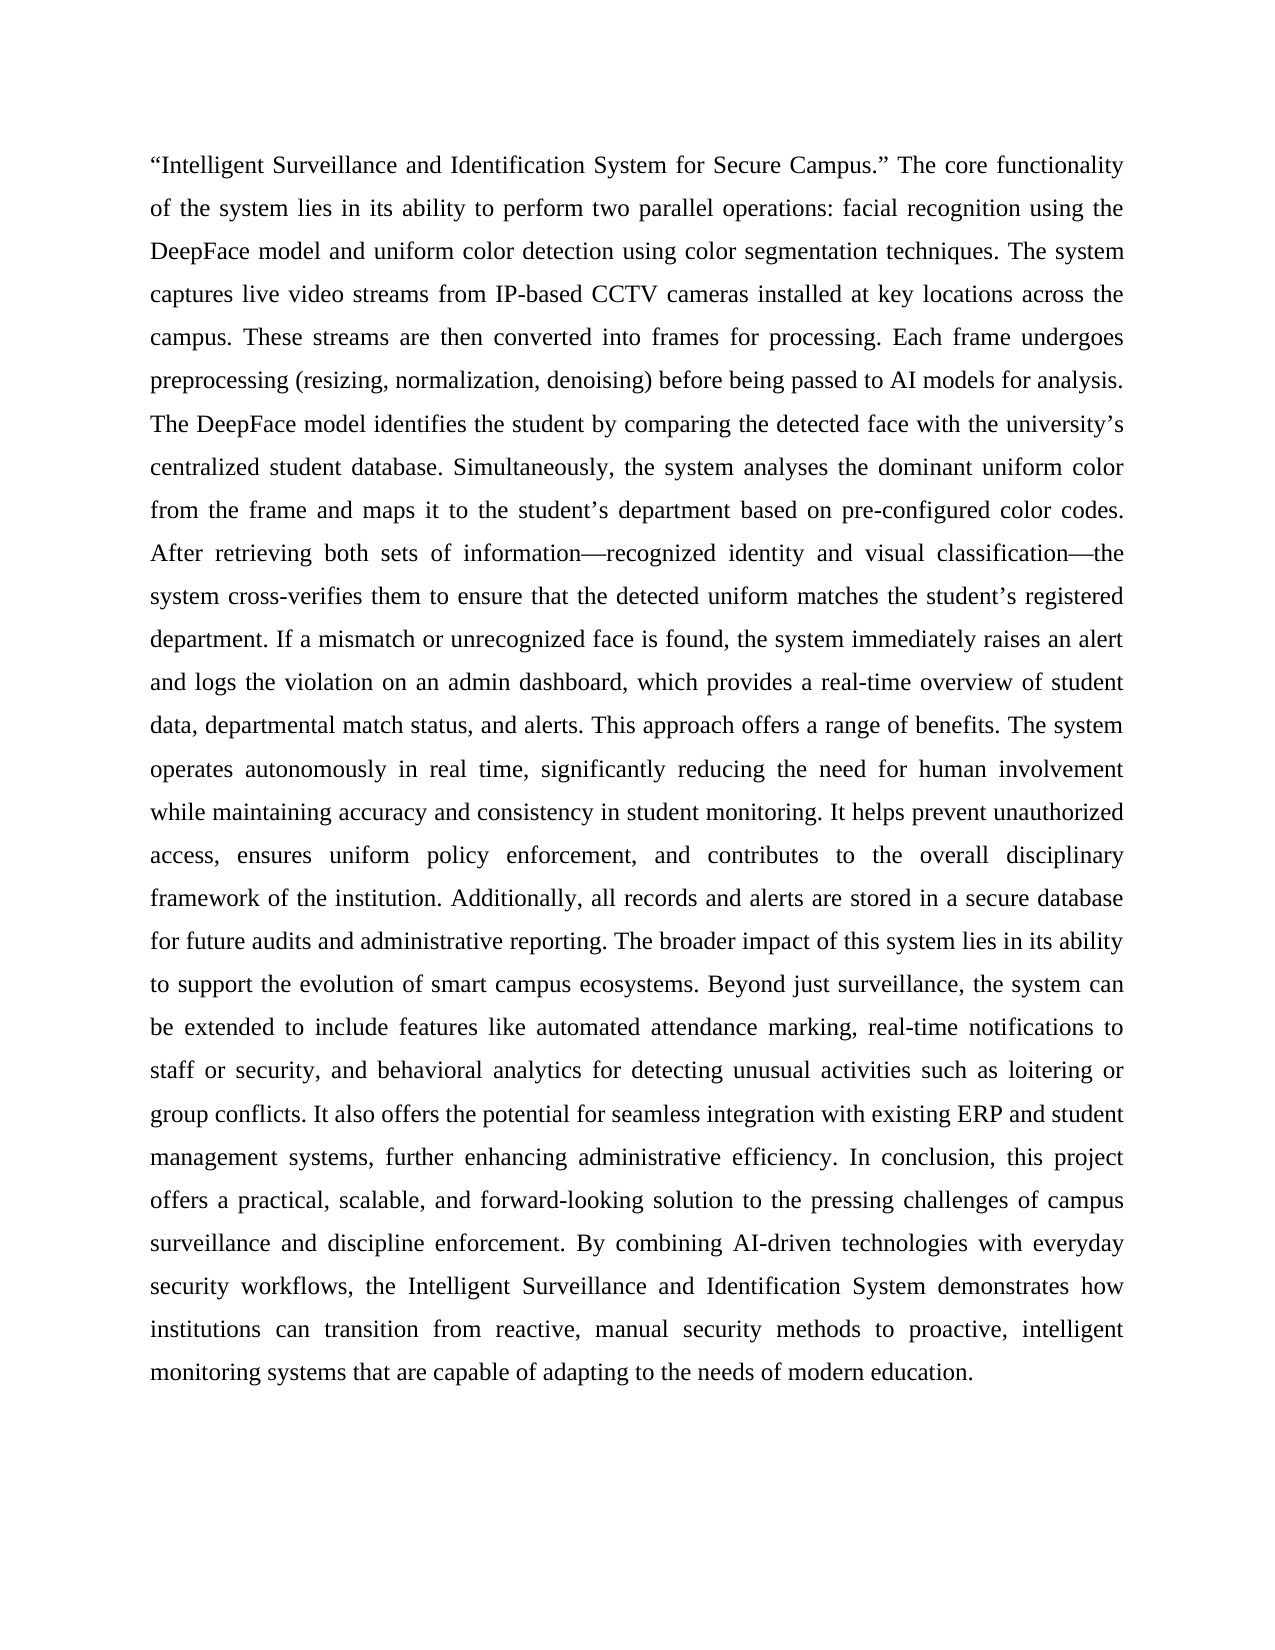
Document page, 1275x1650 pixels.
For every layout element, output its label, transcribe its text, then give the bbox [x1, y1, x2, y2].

subtitle “Intelligent Surveillance and Identification System for Secure Campus.” The core functionality of the system lies in its ability to perform two parallel operations: facial recognition using the DeepFace model and uniform color detection using color segmentation techniques. The system captures live video streams from IP-based CCTV cameras installed at key locations across the campus. These streams are then converted into frames for processing. Each frame undergoes preprocessing (resizing, normalization, denoising) before being passed to AI models for analysis. The DeepFace model identifies the student by comparing the detected face with the university’s centralized student database. Simultaneously, the system analyses the dominant uniform color from the frame and maps it to the student’s department based on pre-configured color codes. After retrieving both sets of information—recognized identity and visual classification—the system cross-verifies them to ensure that the detected uniform matches the student’s registered department. If a mismatch or unrecognized face is found, the system immediately raises an alert and logs the violation on an admin dashboard, which provides a real-time overview of student data, departmental match status, and alerts. This approach offers a range of benefits. The system operates autonomously in real time, significantly reducing the need for human involvement while maintaining accuracy and consistency in student monitoring. It helps prevent unauthorized access, ensures uniform policy enforcement, and contributes to the overall disciplinary framework of the institution. Additionally, all records and alerts are stored in a secure database for future audits and administrative reporting. The broader impact of this system lies in its ability to support the evolution of smart campus ecosystems. Beyond just surveillance, the system can be extended to include features like automated attendance marking, real-time notifications to staff or security, and behavioral analytics for detecting unusual activities such as loitering or group conflicts. It also offers the potential for seamless integration with existing ERP and student management systems, further enhancing administrative efficiency. In conclusion, this project offers a practical, scalable, and forward-looking solution to the pressing challenges of campus surveillance and discipline enforcement. By combining AI-driven technologies with everyday security workflows, the Intelligent Surveillance and Identification System demonstrates how institutions can transition from reactive, manual security methods to proactive, intelligent monitoring systems that are capable of adapting to the needs of modern education. [150, 150, 1125, 1386]
